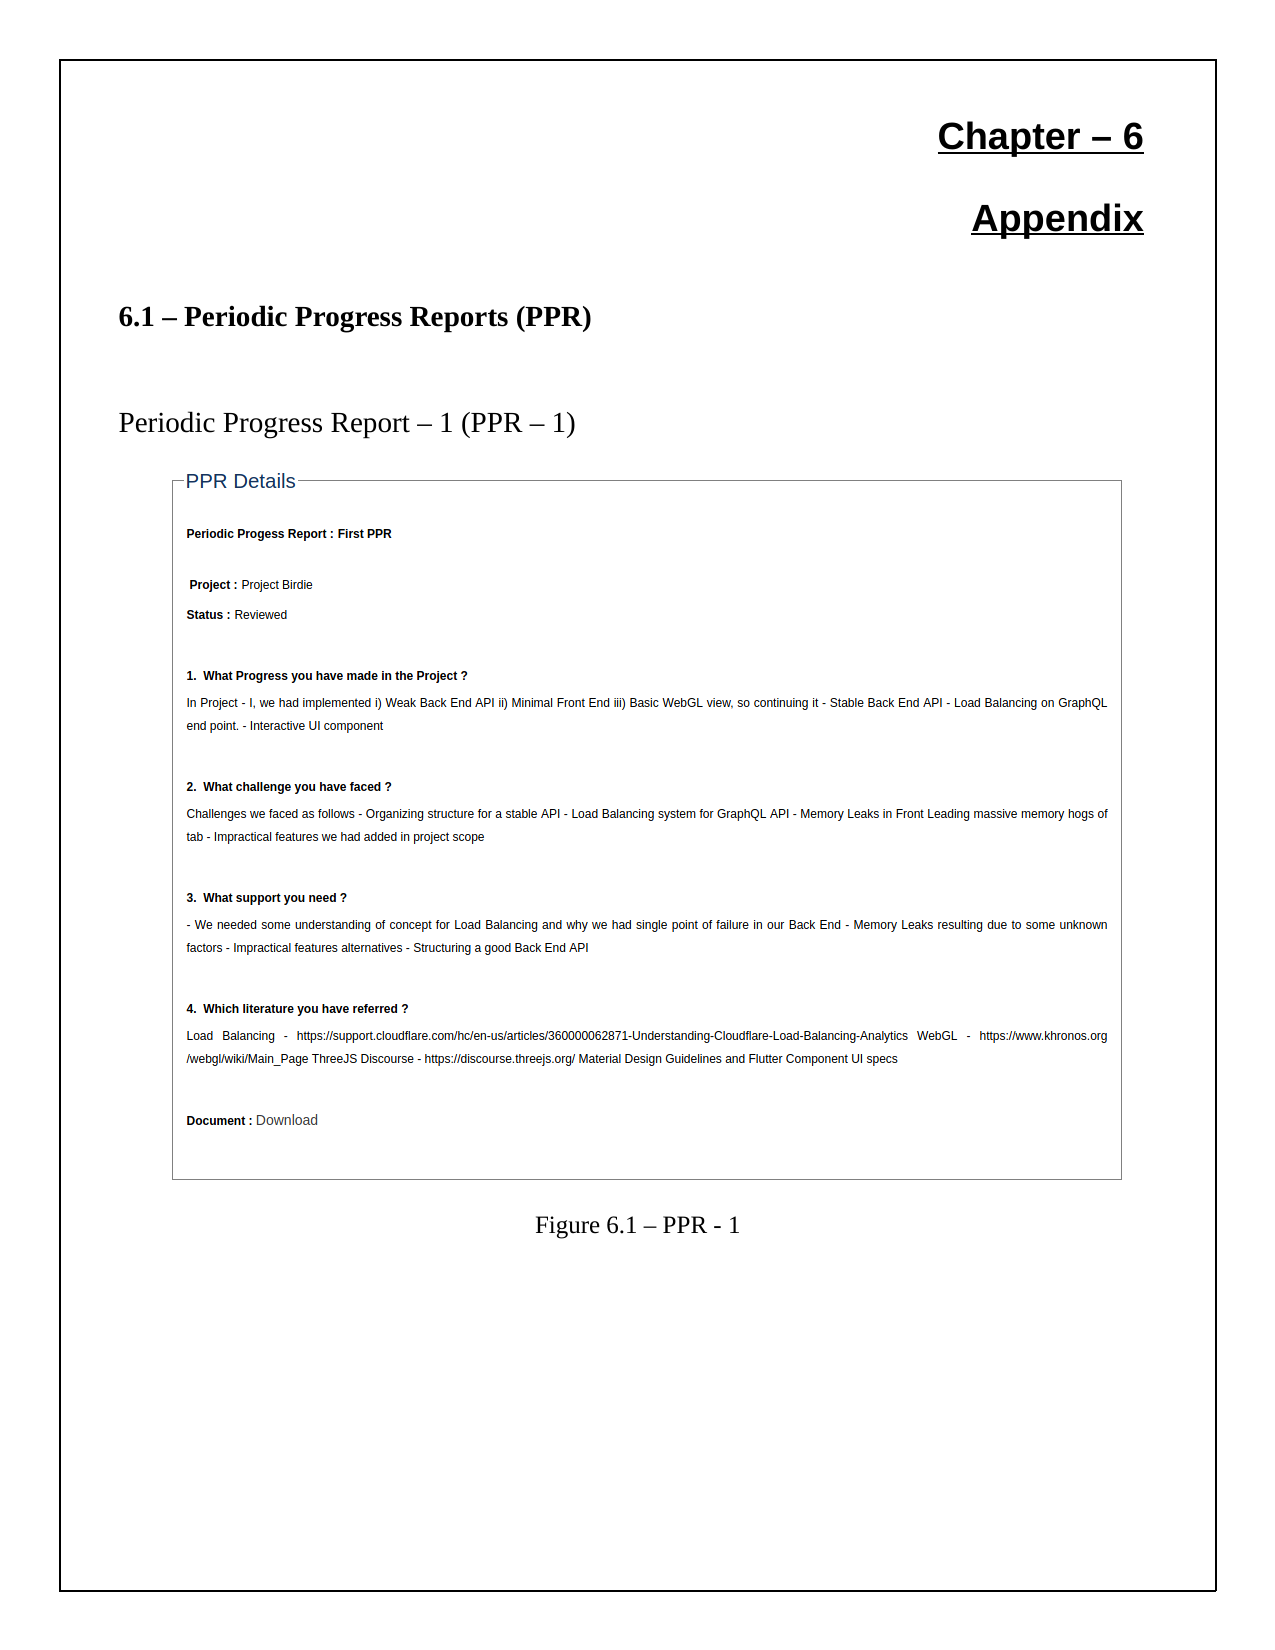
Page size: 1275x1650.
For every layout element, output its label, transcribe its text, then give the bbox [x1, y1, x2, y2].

subtitle Chapter – 6 [89, 114, 1186, 158]
subtitle Appendix [89, 195, 1186, 239]
text 6.1 – Periodic Progress Reports (PPR) [89, 299, 1186, 333]
text Figure 6.1 – PPR - 1 [89, 1210, 1186, 1238]
picture [145, 458, 1150, 1205]
text Periodic Progress Report – 1 (PPR – 1) [89, 405, 1186, 439]
